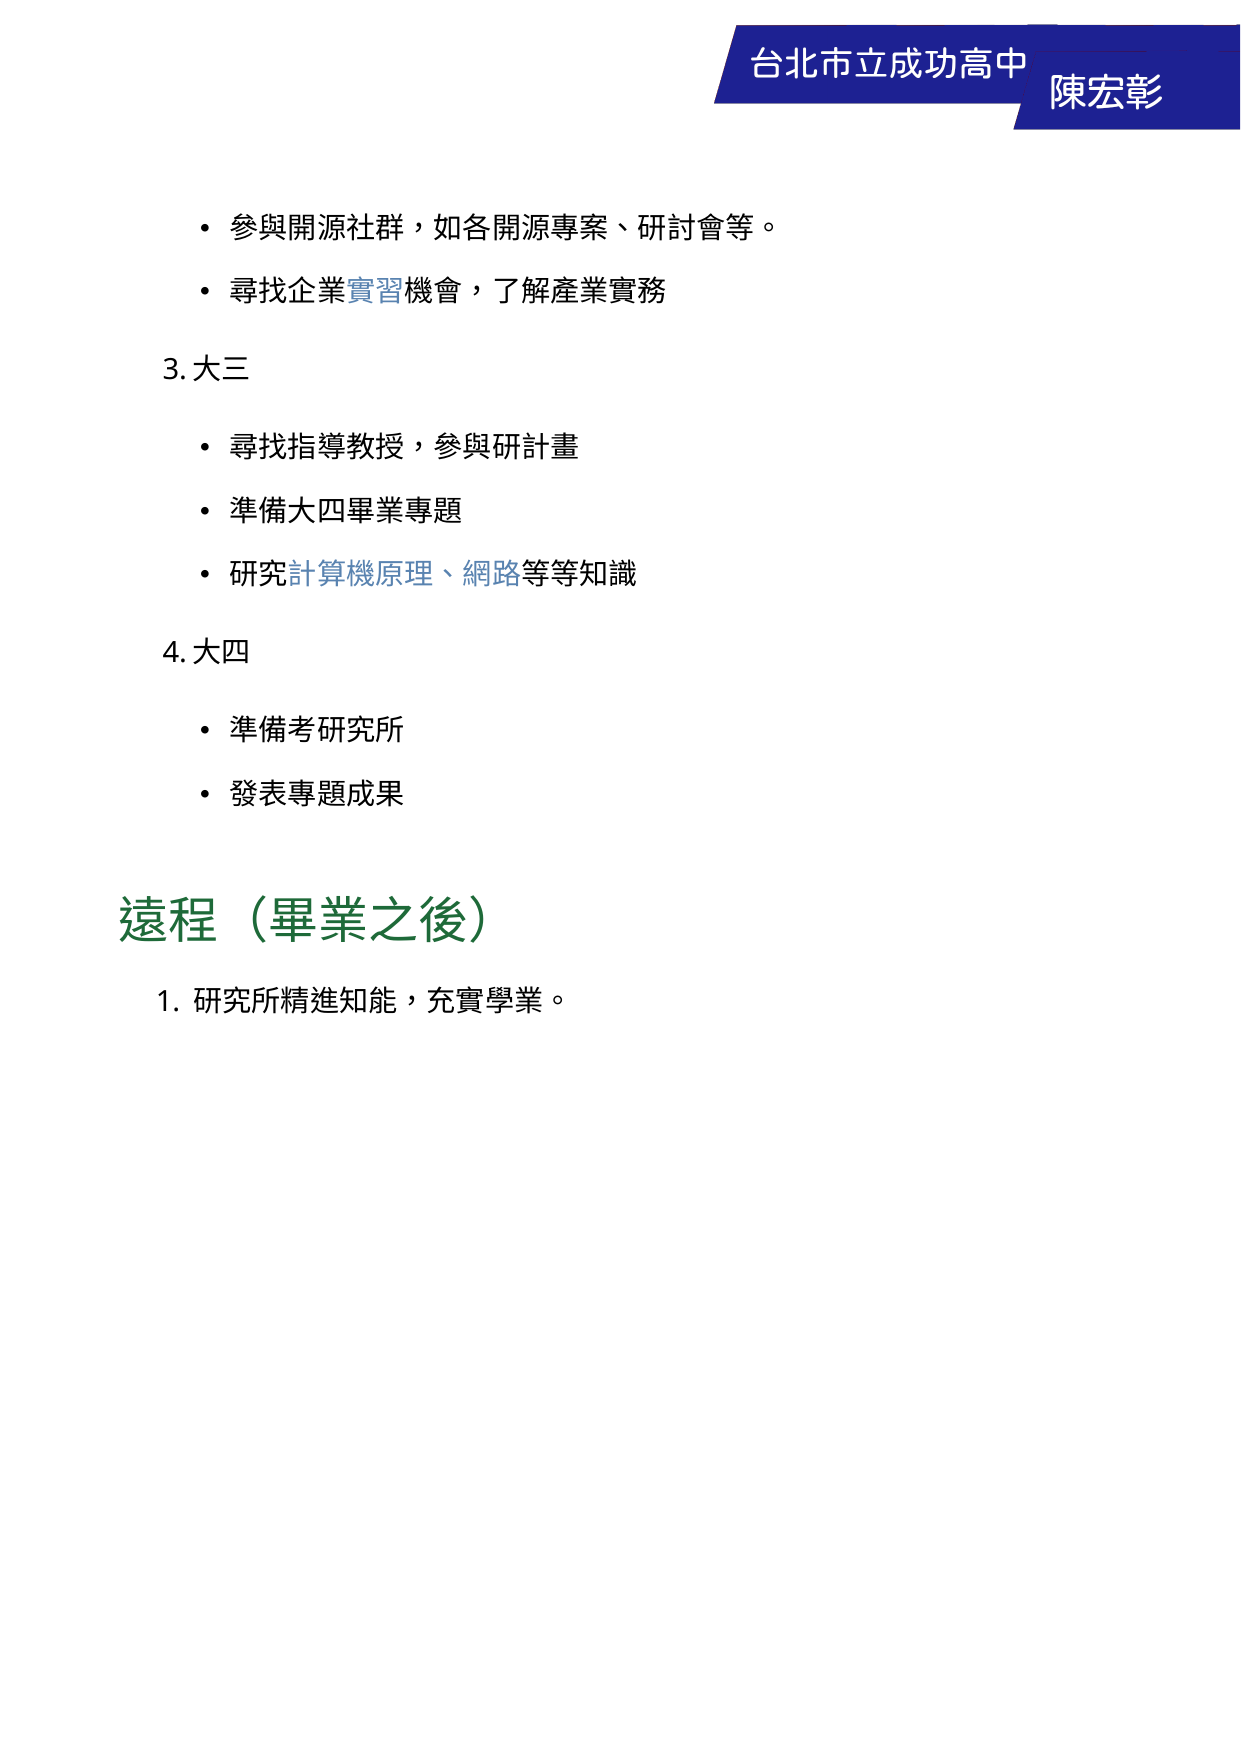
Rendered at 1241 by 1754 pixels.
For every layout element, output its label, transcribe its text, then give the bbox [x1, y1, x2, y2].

list 發表專題成果 [200, 770, 1122, 813]
list 研究所精進知能，充實學業。 [156, 977, 1122, 1020]
list 準備大四畢業專題 [200, 487, 1122, 529]
picture [0, 2, 1241, 154]
list 尋找企業實習機會，了解產業實務 [200, 268, 1122, 310]
list 尋找指導教授，參與研計畫 [200, 424, 1122, 466]
list 準備考研究所 [200, 707, 1122, 749]
list 研究計算機原理、網路等等知識 [200, 551, 1122, 593]
list 參與開源社群，如各開源專案、研討會等。 [200, 182, 1122, 247]
list 大四 [162, 629, 1122, 671]
list 大三 [162, 346, 1122, 388]
subtitle 遠程（畢業之後） [118, 881, 1122, 953]
